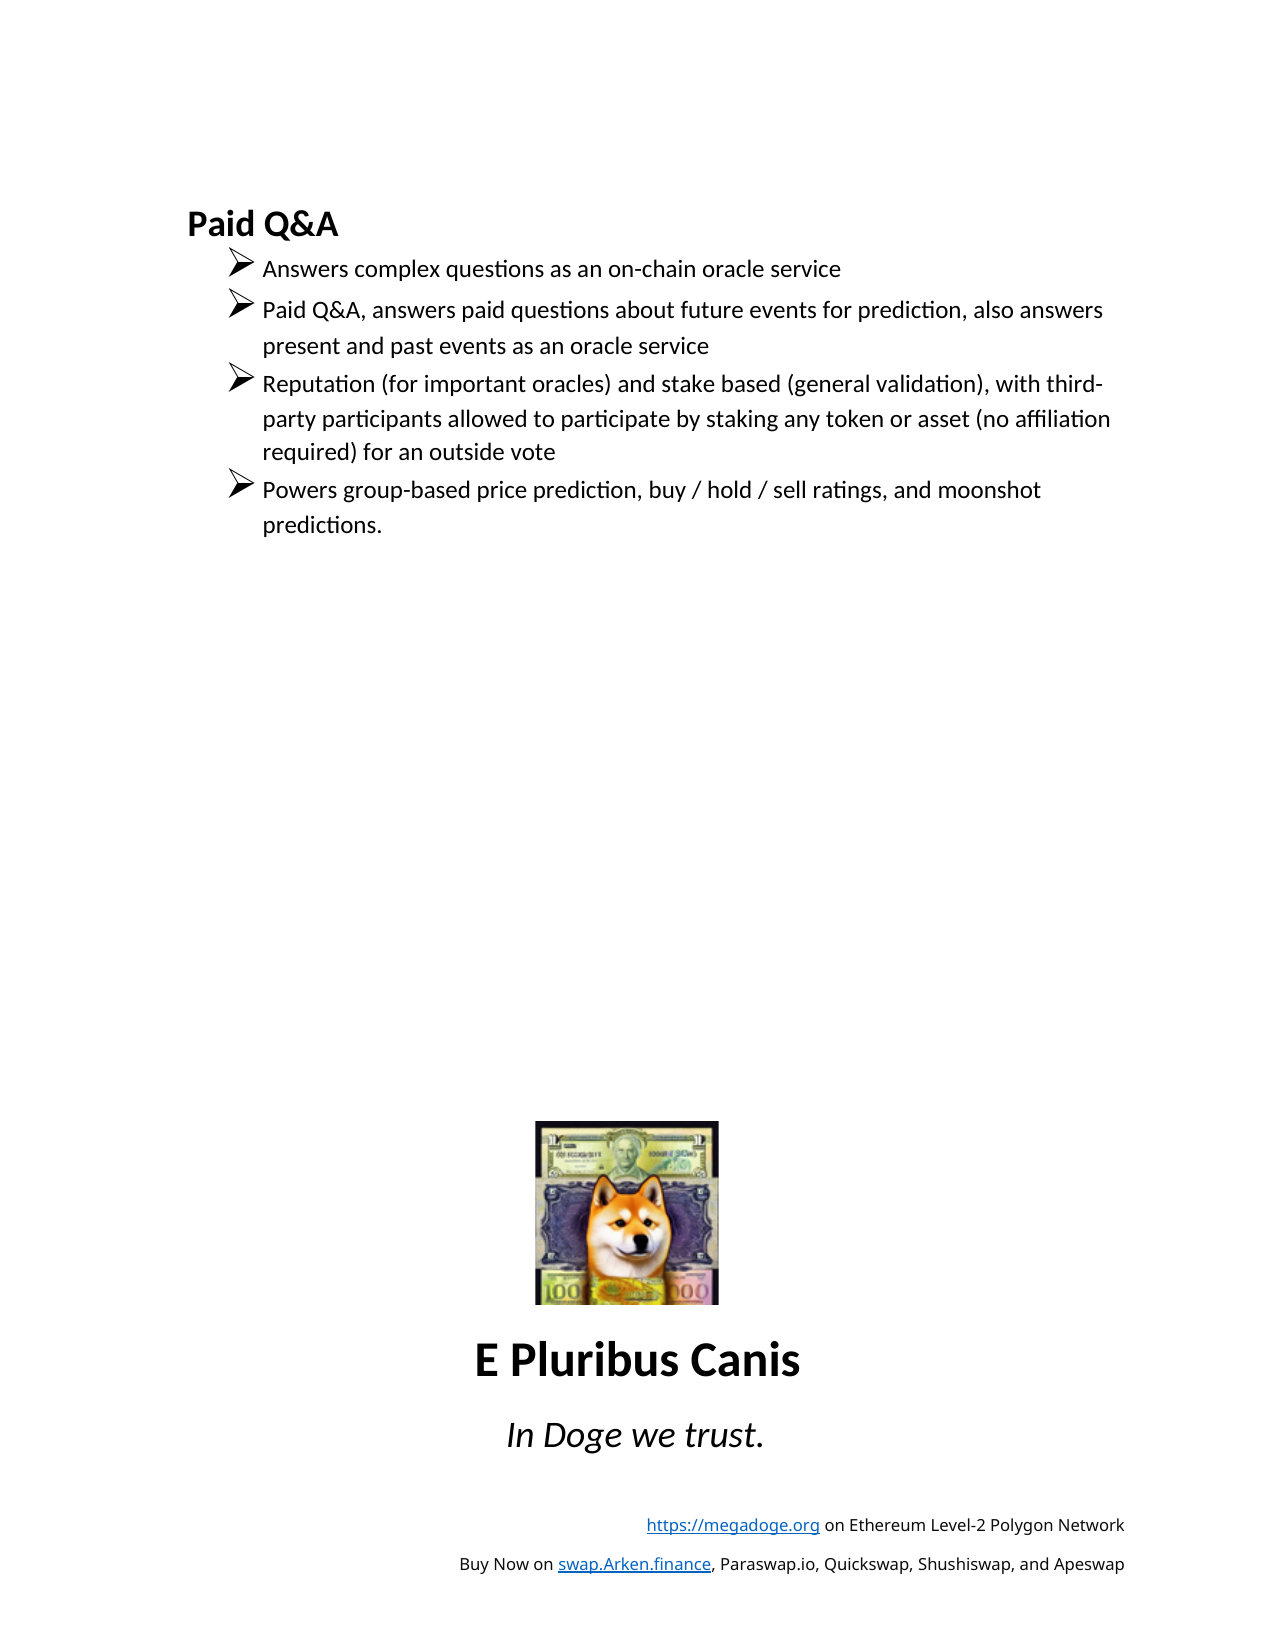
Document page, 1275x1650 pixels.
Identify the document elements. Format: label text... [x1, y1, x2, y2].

list Answers complex questions as an on-chain oracle service [225, 249, 1125, 287]
list Powers group-based price prediction, buy / hold / sell ratings, and moonshot predictions. [225, 469, 1125, 540]
list Reputation (for important oracles) and stake based (general validation), with third-party participants allowed to participate by staking any token or asset (no affiliation required) for an outside vote [225, 363, 1125, 467]
text E Pluribus Canis [150, 1328, 1125, 1389]
list Paid Q&A [150, 199, 1125, 245]
picture [535, 1121, 719, 1305]
list Paid Q&A, answers paid questions about future events for prediction, also answers present and past events as an oracle service [225, 290, 1125, 361]
text In Doge we trust. [150, 1411, 1125, 1456]
